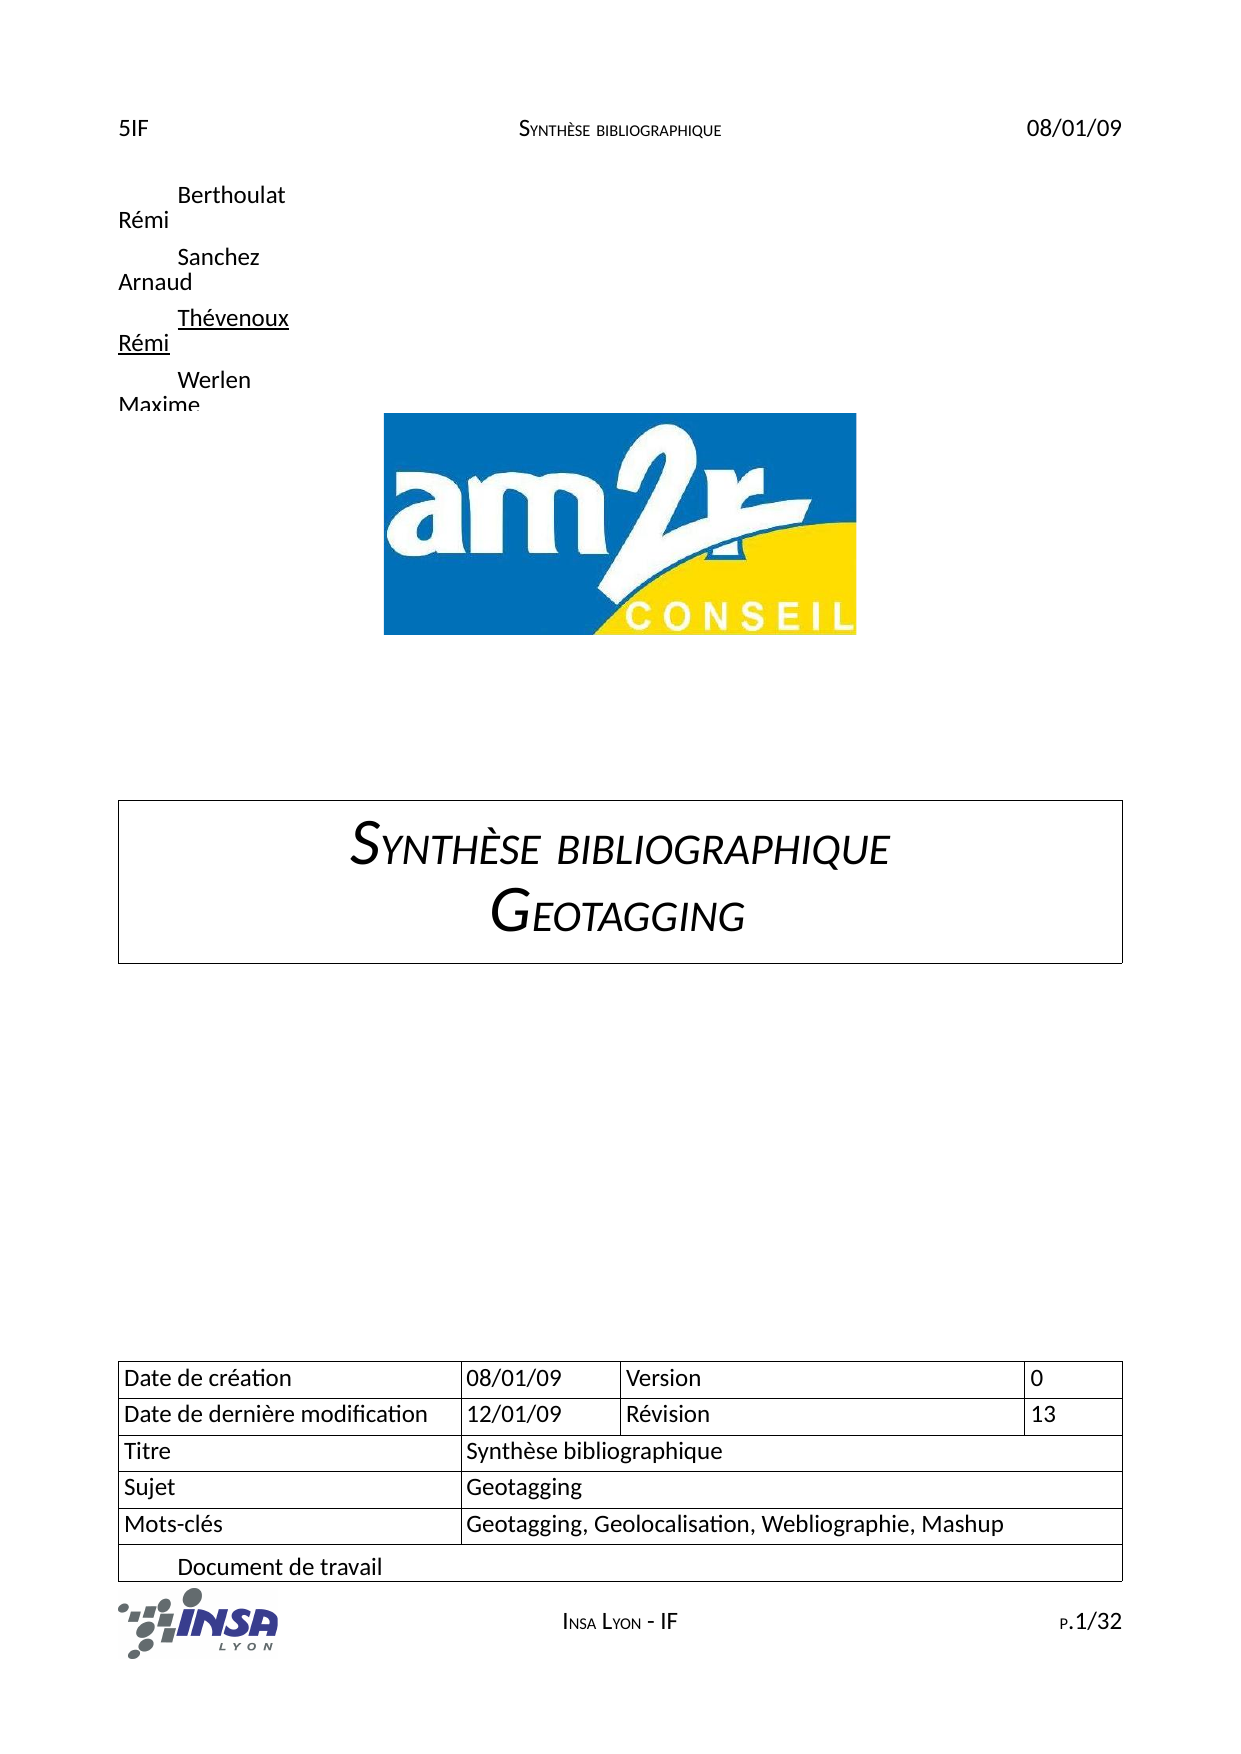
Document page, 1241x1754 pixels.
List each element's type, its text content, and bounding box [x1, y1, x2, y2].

table_cell Mots-clés [119, 1509, 461, 1544]
text Berthoulat Rémi [118, 184, 333, 234]
table_cell 13 [1025, 1399, 1122, 1434]
table_cell Révision [621, 1399, 1024, 1434]
subtitle Synthèse bibliographique Geotagging [119, 801, 1122, 963]
table_header 08/01/09 [462, 1362, 620, 1398]
table_cell Sujet [119, 1472, 461, 1508]
table_header Date de création [119, 1362, 461, 1398]
table_cell Titre [119, 1436, 461, 1471]
text Werlen Maxime [118, 370, 333, 420]
picture [118, 1588, 278, 1659]
table_cell Geotagging, Geolocalisation, Webliographie, Mashup [462, 1509, 1122, 1544]
table_cell Geotagging [462, 1472, 1122, 1508]
table_header Version [621, 1362, 1024, 1398]
text Sanchez Arnaud [118, 246, 333, 296]
picture [383, 413, 857, 635]
table_cell Synthèse bibliographique [462, 1436, 1122, 1471]
table_cell Date de dernière modification [119, 1399, 461, 1434]
text Thévenoux Rémi [118, 308, 333, 358]
text Document de travail [119, 1556, 1122, 1581]
table_header 0 [1025, 1362, 1122, 1398]
table_cell 12/01/09 [462, 1399, 620, 1434]
